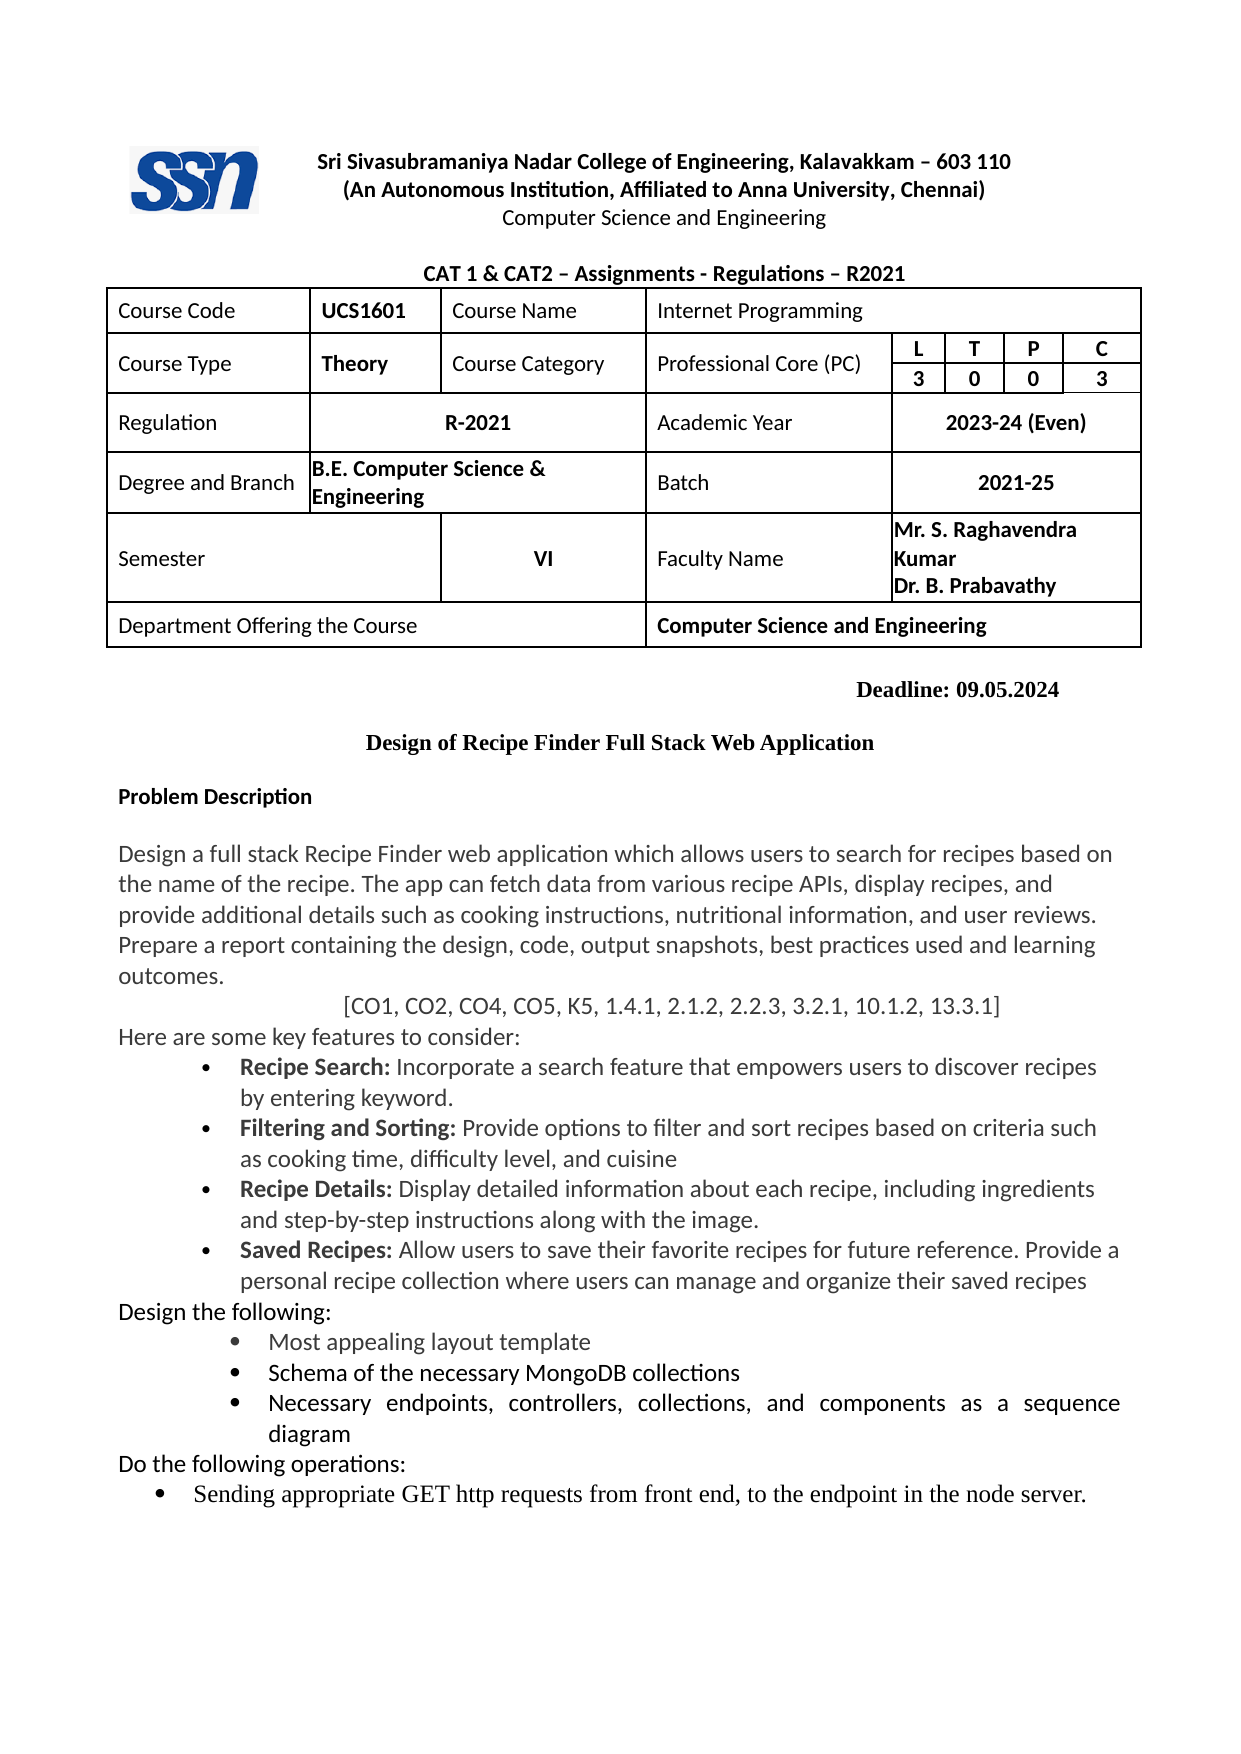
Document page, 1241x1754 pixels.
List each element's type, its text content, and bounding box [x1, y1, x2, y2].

table_cell Theory [311, 334, 440, 392]
table_cell 3 [893, 364, 944, 392]
text Problem Description [118, 782, 1122, 810]
table_header Course Code [108, 289, 309, 332]
table_cell 2023-24 (Even) [893, 393, 1140, 451]
table_cell Faculty Name [647, 514, 891, 601]
table_cell B.E. Computer Science & Engineering [311, 453, 645, 512]
text Design of Recipe Finder Full Stack Web Application [118, 729, 1122, 755]
text Do the following operations: [118, 1448, 1122, 1479]
text Here are some key features to consider: [118, 1021, 1122, 1051]
table_cell 0 [1005, 364, 1062, 392]
text Design the following: [118, 1296, 1122, 1326]
table_cell Department Offering the Course [108, 603, 645, 646]
table_cell Academic Year [647, 394, 891, 451]
table_cell L [893, 334, 944, 362]
picture [129, 146, 259, 214]
text Design a full stack Recipe Finder web application which allows users to search for recipes based on the name of the recipe. The app can fetch data from various recipe APIs, display recipes, and provide additional details such as cooking instructions, nutritional information, and user reviews. Prepare a report containing the design, code, output snapshots, best practices used and learning outcomes. [118, 838, 1122, 990]
table_cell T [946, 334, 1003, 362]
list Necessary endpoints, controllers, collections, and components as a sequence diagram [231, 1387, 1122, 1448]
table_header Course Name [442, 289, 645, 332]
table_cell Course Category [442, 334, 645, 392]
table_cell 3 [1064, 364, 1140, 392]
list Most appealing layout template [231, 1326, 1122, 1357]
table_cell C [1064, 334, 1140, 362]
table_cell Batch [647, 453, 891, 512]
table_cell Semester [108, 514, 440, 601]
list Recipe Details: Display detailed information about each recipe, including ingredients and step-by-step instructions along with the image. [202, 1173, 1122, 1234]
list Saved Recipes: Allow users to save their favorite recipes for future reference. Provide a personal recipe collection where users can manage and organize their saved recipes [202, 1234, 1122, 1296]
table_cell Professional Core (PC) [647, 334, 891, 392]
table_cell 2021-25 [893, 453, 1140, 512]
list Schema of the necessary MongoDB collections [231, 1357, 1122, 1387]
table_header UCS1601 [311, 289, 440, 332]
list Filtering and Sorting: Provide options to filter and sort recipes based on criteria such as cooking time, difficulty level, and cuisine [202, 1112, 1122, 1173]
table_cell Degree and Branch [108, 453, 309, 512]
text Deadline: 09.05.2024 [793, 676, 1122, 703]
table_header Internet Programming [647, 289, 1140, 332]
list Recipe Search: Incorporate a search feature that empowers users to discover recipes by entering keyword. [202, 1051, 1122, 1112]
table_cell P [1005, 334, 1062, 362]
table_header [118, 147, 270, 287]
list Sending appropriate GET http requests from front end, to the endpoint in the node server. [156, 1479, 1122, 1507]
text [CO1, CO2, CO4, CO5, K5, 1.4.1, 2.1.2, 2.2.3, 3.2.1, 10.1.2, 13.3.1] [343, 990, 1122, 1021]
table_cell Computer Science and Engineering [647, 603, 1140, 646]
table_cell Course Type [108, 334, 309, 392]
table_cell Regulation [108, 394, 309, 451]
table_cell R-2021 [311, 394, 645, 451]
table_cell 0 [946, 364, 1003, 392]
table_cell VI [442, 514, 645, 601]
table_cell Mr. S. Raghavendra Kumar Dr. B. Prabavathy [893, 514, 1140, 601]
table_header Sri Sivasubramaniya Nadar College of Engineering, Kalavakkam – 603 110 (An Autonomous Institution, Affiliated to Anna University, Chennai) Computer Science and Engineering CAT 1 & CAT2 – Assignments - Regulations – R2021 [270, 147, 1058, 287]
